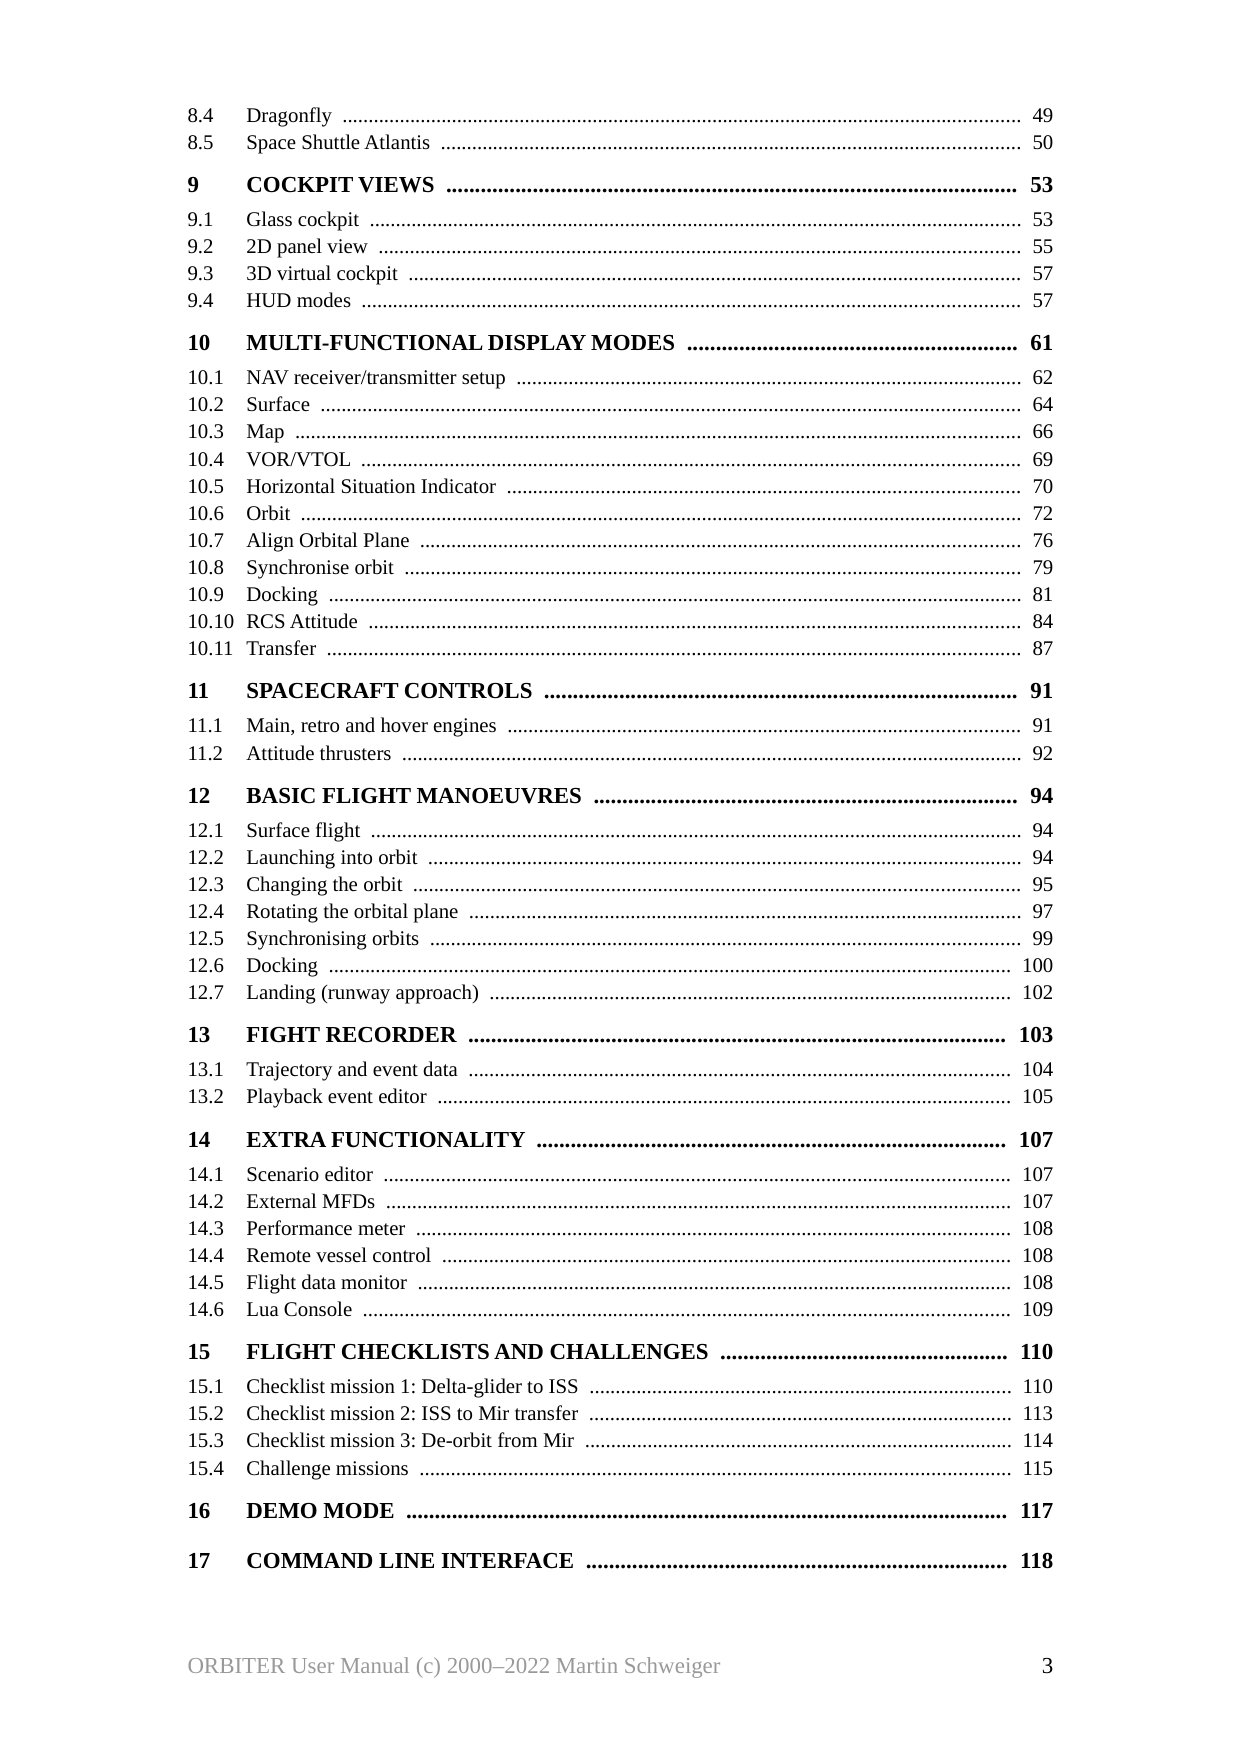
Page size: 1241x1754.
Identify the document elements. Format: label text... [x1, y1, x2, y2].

text 15.1 Checklist mission 1: Delta-glider to ISS 110 [187, 1372, 1053, 1399]
text 17 Command line interface 118 [187, 1543, 1053, 1574]
text 13.1 Trajectory and event data 104 [187, 1055, 1053, 1082]
text 13 Fight recorder 103 [187, 1018, 1053, 1049]
text 12.2 Launching into orbit 94 [187, 842, 1053, 869]
text 12.5 Synchronising orbits 99 [187, 924, 1053, 951]
text 9.2 2D panel view 55 [187, 232, 1053, 259]
text 10.6 Orbit 72 [187, 498, 1053, 526]
text 10.4 VOR/VTOL 69 [187, 444, 1053, 471]
text 14.1 Scenario editor 107 [187, 1159, 1053, 1186]
text 12 Basic flight manoeuvres 94 [187, 778, 1053, 809]
text 15.4 Challenge missions 115 [187, 1453, 1053, 1480]
text 9 Cockpit views 53 [187, 167, 1053, 198]
text 15 Flight checklists and challenges 110 [187, 1334, 1053, 1366]
text 16 Demo mode 117 [187, 1493, 1053, 1524]
text 10.2 Surface 64 [187, 390, 1053, 417]
text 14.5 Flight data monitor 108 [187, 1268, 1053, 1295]
text 10.10 RCS Attitude 84 [187, 607, 1053, 634]
text 10.8 Synchronise orbit 79 [187, 553, 1053, 580]
text 10.9 Docking 81 [187, 580, 1053, 607]
text 11 Spacecraft controls 91 [187, 674, 1053, 705]
text 9.1 Glass cockpit 53 [187, 205, 1053, 232]
text 8.5 Space Shuttle Atlantis 50 [187, 127, 1053, 154]
text 10.11 Transfer 87 [187, 634, 1053, 661]
text 12.6 Docking 100 [187, 951, 1053, 978]
text 14.3 Performance meter 108 [187, 1213, 1053, 1241]
text 15.3 Checklist mission 3: De-orbit from Mir 114 [187, 1426, 1053, 1453]
text 10.5 Horizontal Situation Indicator 70 [187, 471, 1053, 498]
text 12.1 Surface flight 94 [187, 815, 1053, 842]
text 15.2 Checklist mission 2: ISS to Mir transfer 113 [187, 1399, 1053, 1426]
text 11.1 Main, retro and hover engines 91 [187, 711, 1053, 738]
text 12.7 Landing (runway approach) 102 [187, 978, 1053, 1005]
text 10 Multi-functional display modes 61 [187, 326, 1053, 357]
text 9.4 HUD modes 57 [187, 286, 1053, 313]
text 12.3 Changing the orbit 95 [187, 869, 1053, 897]
text 12.4 Rotating the orbital plane 97 [187, 897, 1053, 924]
text 14.4 Remote vessel control 108 [187, 1241, 1053, 1268]
text 9.3 3D virtual cockpit 57 [187, 259, 1053, 286]
text 11.2 Attitude thrusters 92 [187, 738, 1053, 765]
text 8.4 Dragonfly 49 [187, 100, 1053, 127]
text 14 Extra functionality 107 [187, 1122, 1053, 1153]
text 14.6 Lua Console 109 [187, 1295, 1053, 1322]
text 10.3 Map 66 [187, 417, 1053, 444]
text 13.2 Playback event editor 105 [187, 1082, 1053, 1109]
text 10.1 NAV receiver/transmitter setup 62 [187, 363, 1053, 390]
text 10.7 Align Orbital Plane 76 [187, 526, 1053, 553]
text 14.2 External MFDs 107 [187, 1186, 1053, 1213]
